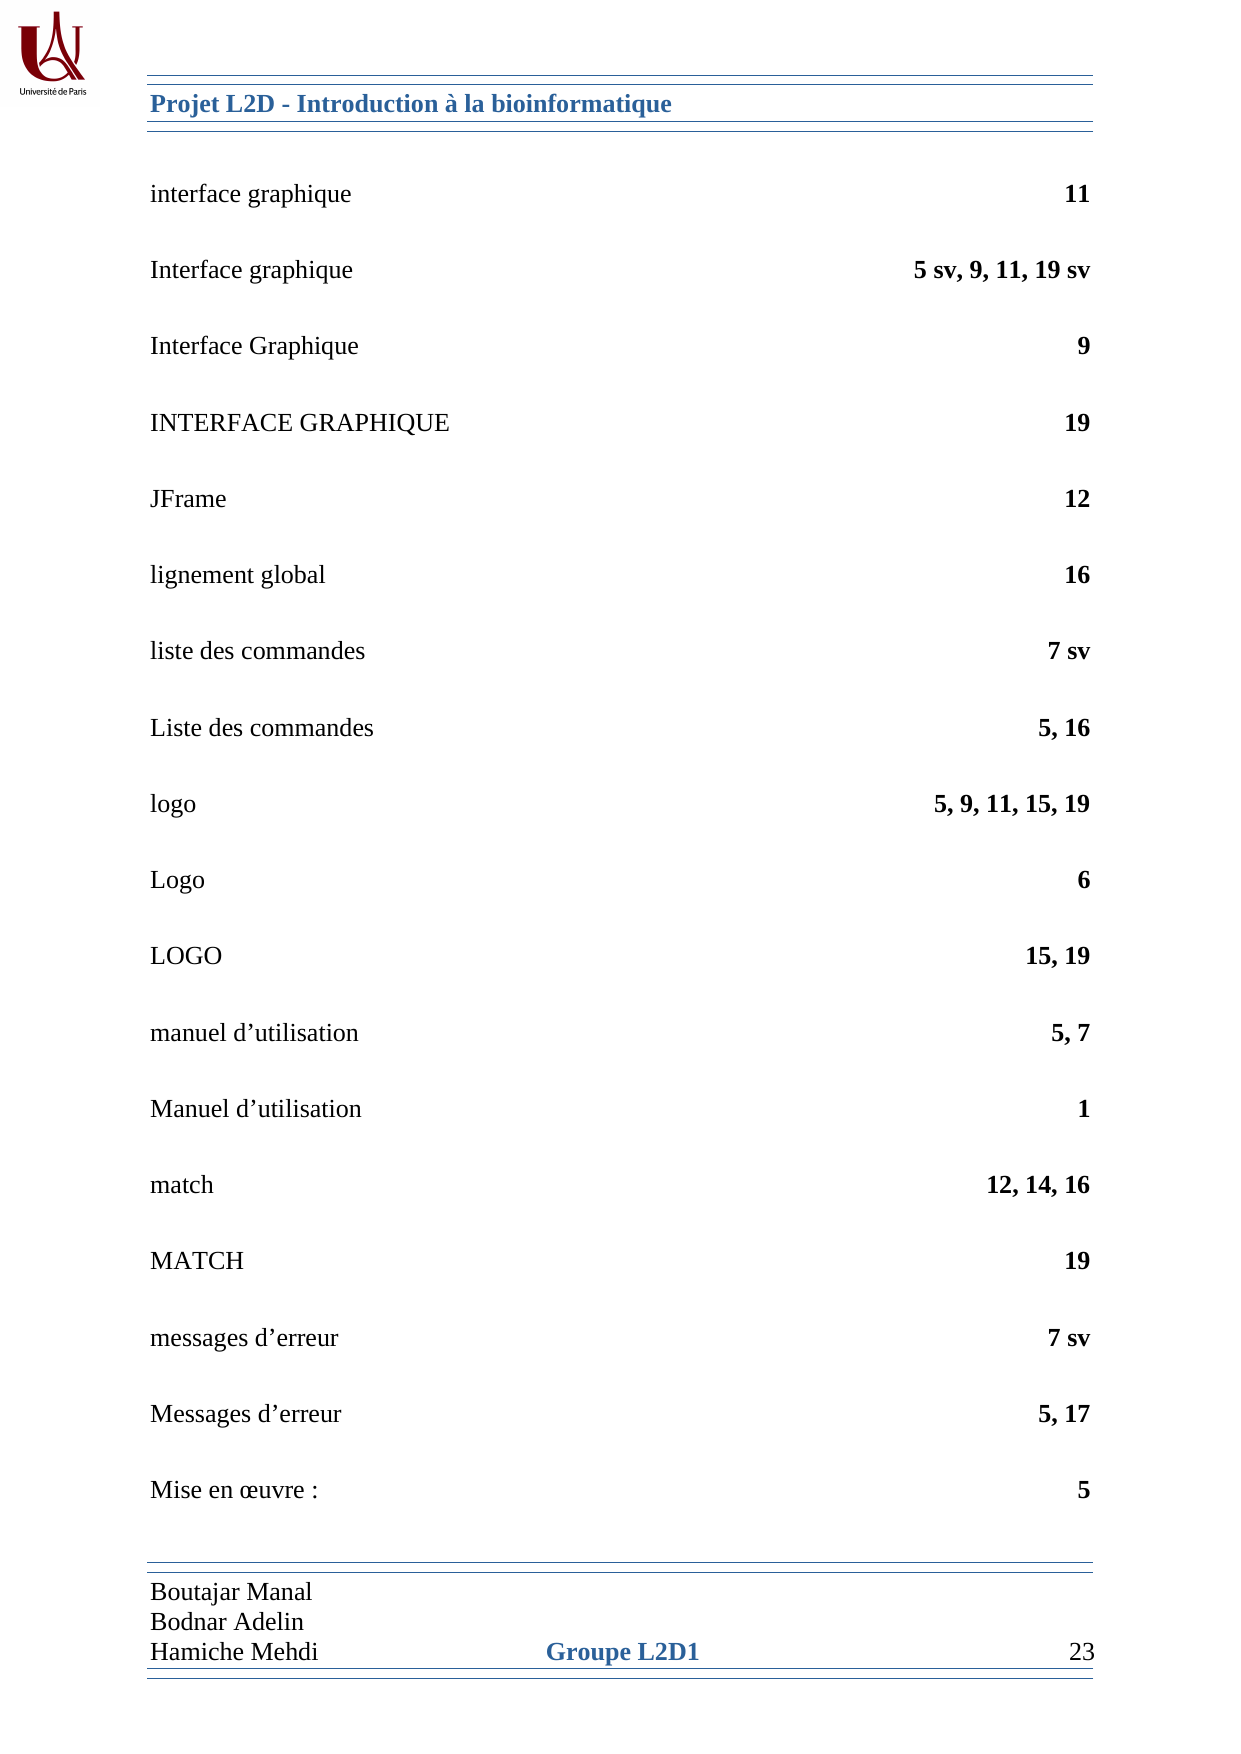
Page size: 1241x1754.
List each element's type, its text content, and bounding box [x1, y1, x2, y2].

text Messages d’erreur 5, 17 [150, 1398, 1090, 1428]
text interface graphique 11 [150, 178, 1090, 208]
picture [0, 0, 101, 107]
text MATCH 19 [150, 1245, 1090, 1275]
text JFrame 12 [150, 483, 1090, 513]
text logo 5, 9, 11, 15, 19 [150, 788, 1090, 818]
text Mise en œuvre : 5 [150, 1474, 1090, 1504]
text Manuel d’utilisation 1 [150, 1093, 1090, 1123]
text match 12, 14, 16 [150, 1169, 1090, 1199]
text liste des commandes 7 sv [150, 635, 1090, 665]
text LOGO 15, 19 [150, 940, 1090, 970]
text messages d’erreur 7 sv [150, 1322, 1090, 1352]
text INTERFACE GRAPHIQUE 19 [150, 407, 1090, 437]
text Interface Graphique 9 [150, 330, 1090, 360]
text Logo 6 [150, 864, 1090, 894]
text manuel d’utilisation 5, 7 [150, 1017, 1090, 1047]
text Liste des commandes 5, 16 [150, 712, 1090, 742]
text Interface graphique 5 sv, 9, 11, 19 sv [150, 254, 1090, 284]
text lignement global 16 [150, 559, 1090, 589]
